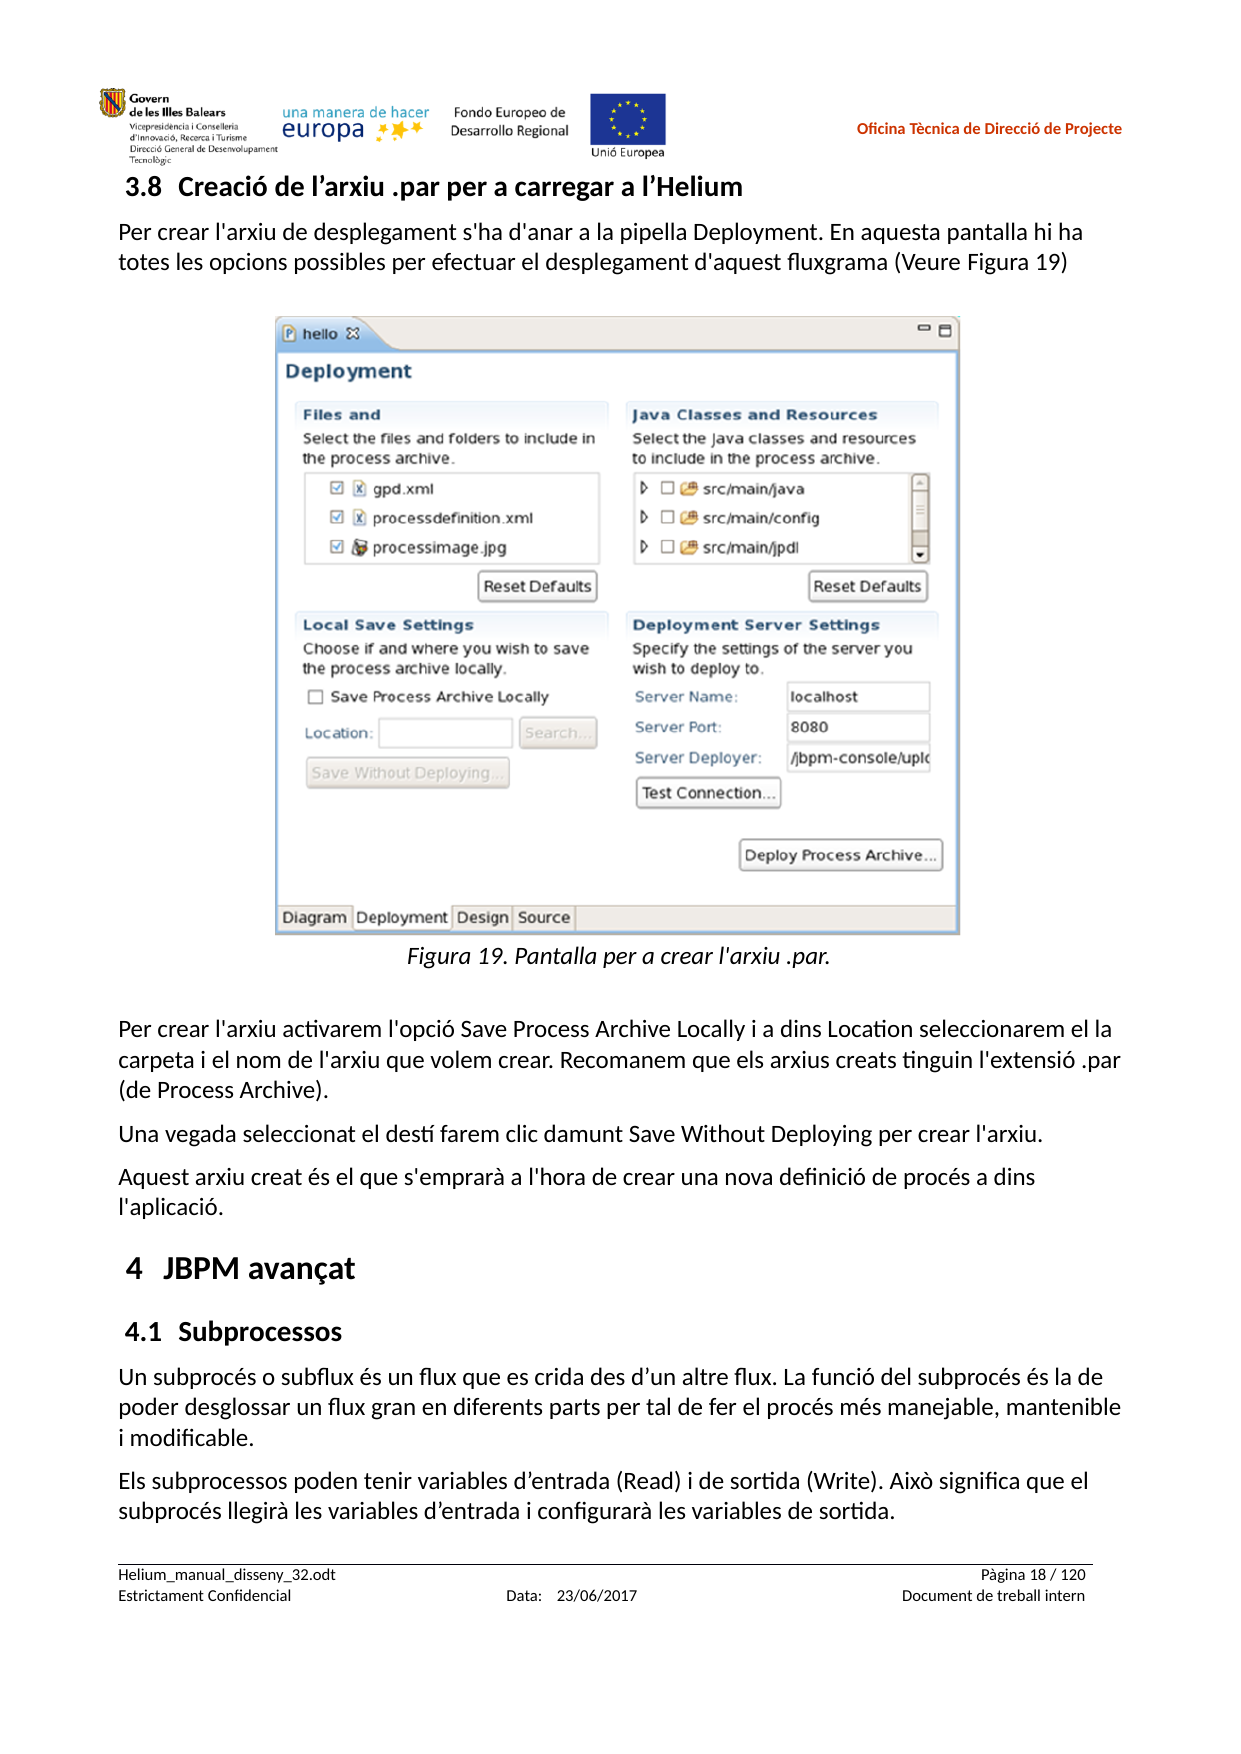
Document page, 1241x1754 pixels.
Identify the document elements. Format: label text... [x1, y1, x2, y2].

text Aquest arxiu creat és el que s'emprarà a l'hora de crear una nova definició de procés a dins l'aplicació. [118, 1161, 1122, 1222]
picture [99, 87, 668, 166]
text Per crear l'arxiu activarem l'opció Save Process Archive Locally i a dins Location seleccionarem el la carpeta i el nom de l'arxiu que volem crear. Recomanem que els arxius creats tinguin l'extensió .par (de Process Archive). [118, 1014, 1122, 1105]
text Una vegada seleccionat el destí farem clic damunt Save Without Deploying per crear l'arxiu. [118, 1118, 1122, 1148]
text Figura 19. Pantalla per a crear l'arxiu .par. [274, 941, 967, 971]
text Un subprocés o subflux és un flux que es crida des d’un altre flux. La funció del subprocés és la de poder desglossar un flux gran en diferents parts per tal de fer el procés més manejable, mantenible i modificable. [118, 1361, 1122, 1452]
subtitle JBPM avançat [118, 1247, 1122, 1288]
text Per crear l'arxiu de desplegament s'ha d'anar a la pipella Deployment. En aquesta pantalla hi ha totes les opcions possibles per efectuar el desplegament d'aquest fluxgrama (Veure Figura 19) [118, 216, 1122, 277]
subtitle Creació de l’arxiu .par per a carregar a l’Helium [118, 168, 1122, 203]
subtitle Subprocessos [118, 1313, 1122, 1348]
picture [273, 315, 967, 941]
text Els subprocessos poden tenir variables d’entrada (Read) i de sortida (Write). Això significa que el subprocés llegirà les variables d’entrada i configurarà les variables de sortida. [118, 1465, 1122, 1526]
